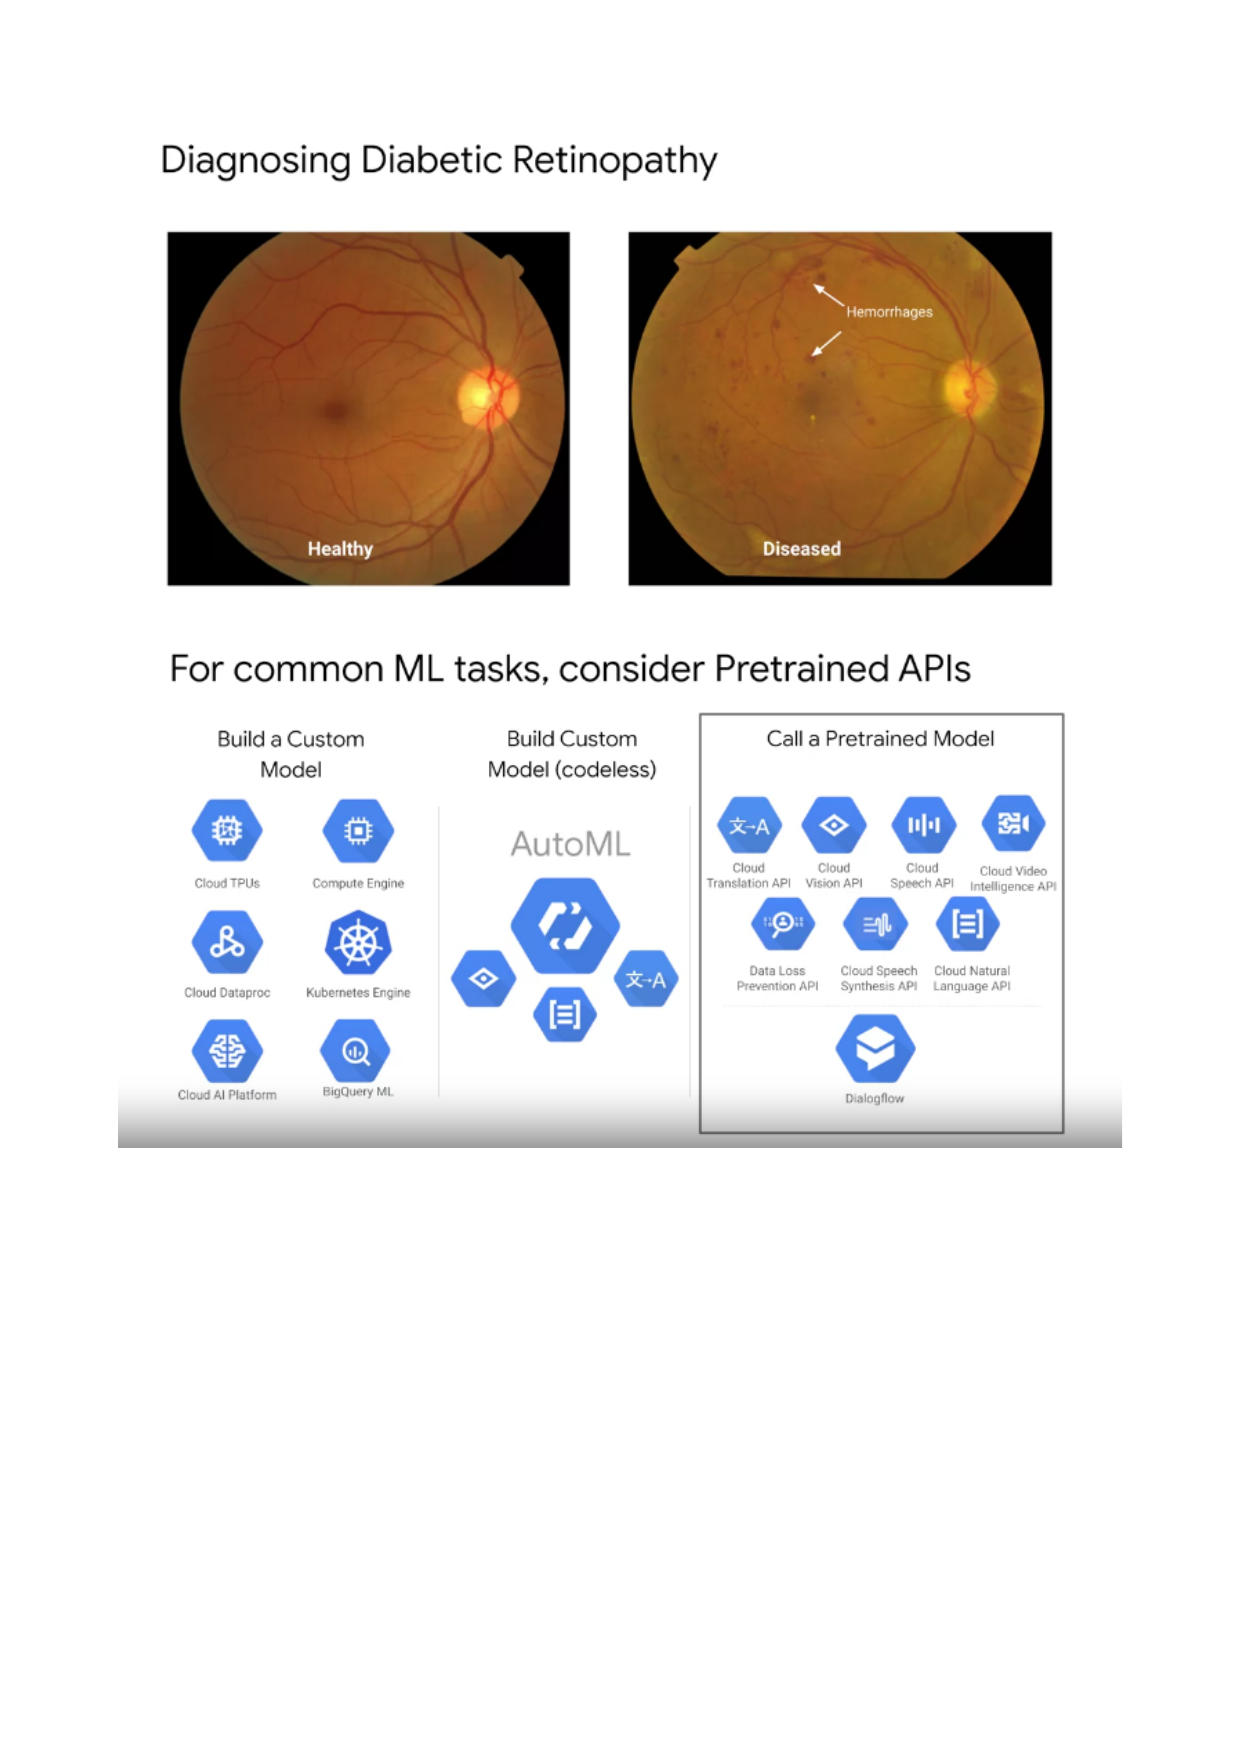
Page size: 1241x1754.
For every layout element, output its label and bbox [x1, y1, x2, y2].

picture [118, 118, 1123, 609]
picture [118, 637, 1123, 1148]
